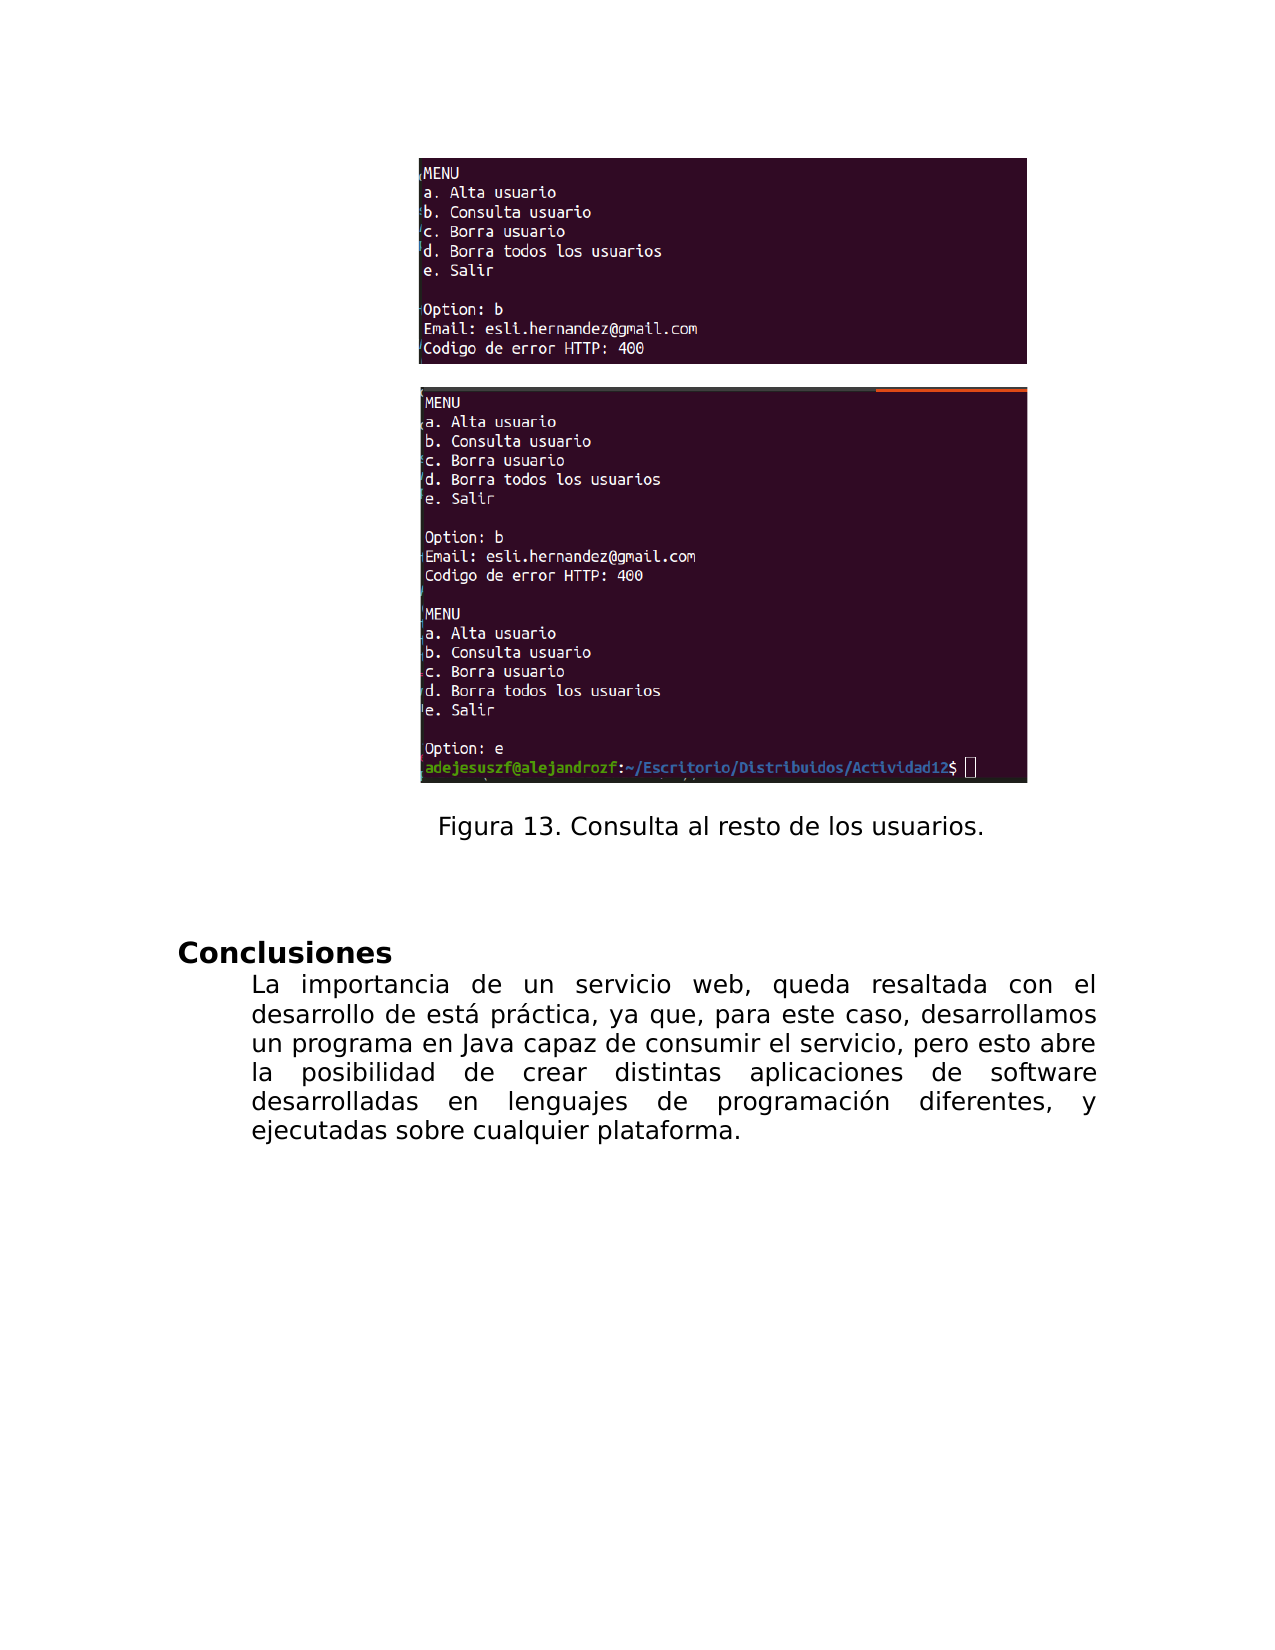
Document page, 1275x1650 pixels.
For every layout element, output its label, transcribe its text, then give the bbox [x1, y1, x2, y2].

text Conclusiones [177, 937, 1098, 971]
text Figura 13. Consulta al resto de los usuarios. [325, 812, 1098, 841]
picture [420, 387, 844, 783]
text La importancia de un servicio web, queda resaltada con el desarrollo de está práctica, ya que, para este caso, desarrollamos un programa en Java capaz de consumir el servicio, pero esto abre la posibilidad de crear distintas aplicaciones de software desarrolladas en lenguajes de programación diferentes, y ejecutadas sobre cualquier plataforma. [251, 971, 1098, 1146]
picture [418, 158, 839, 364]
